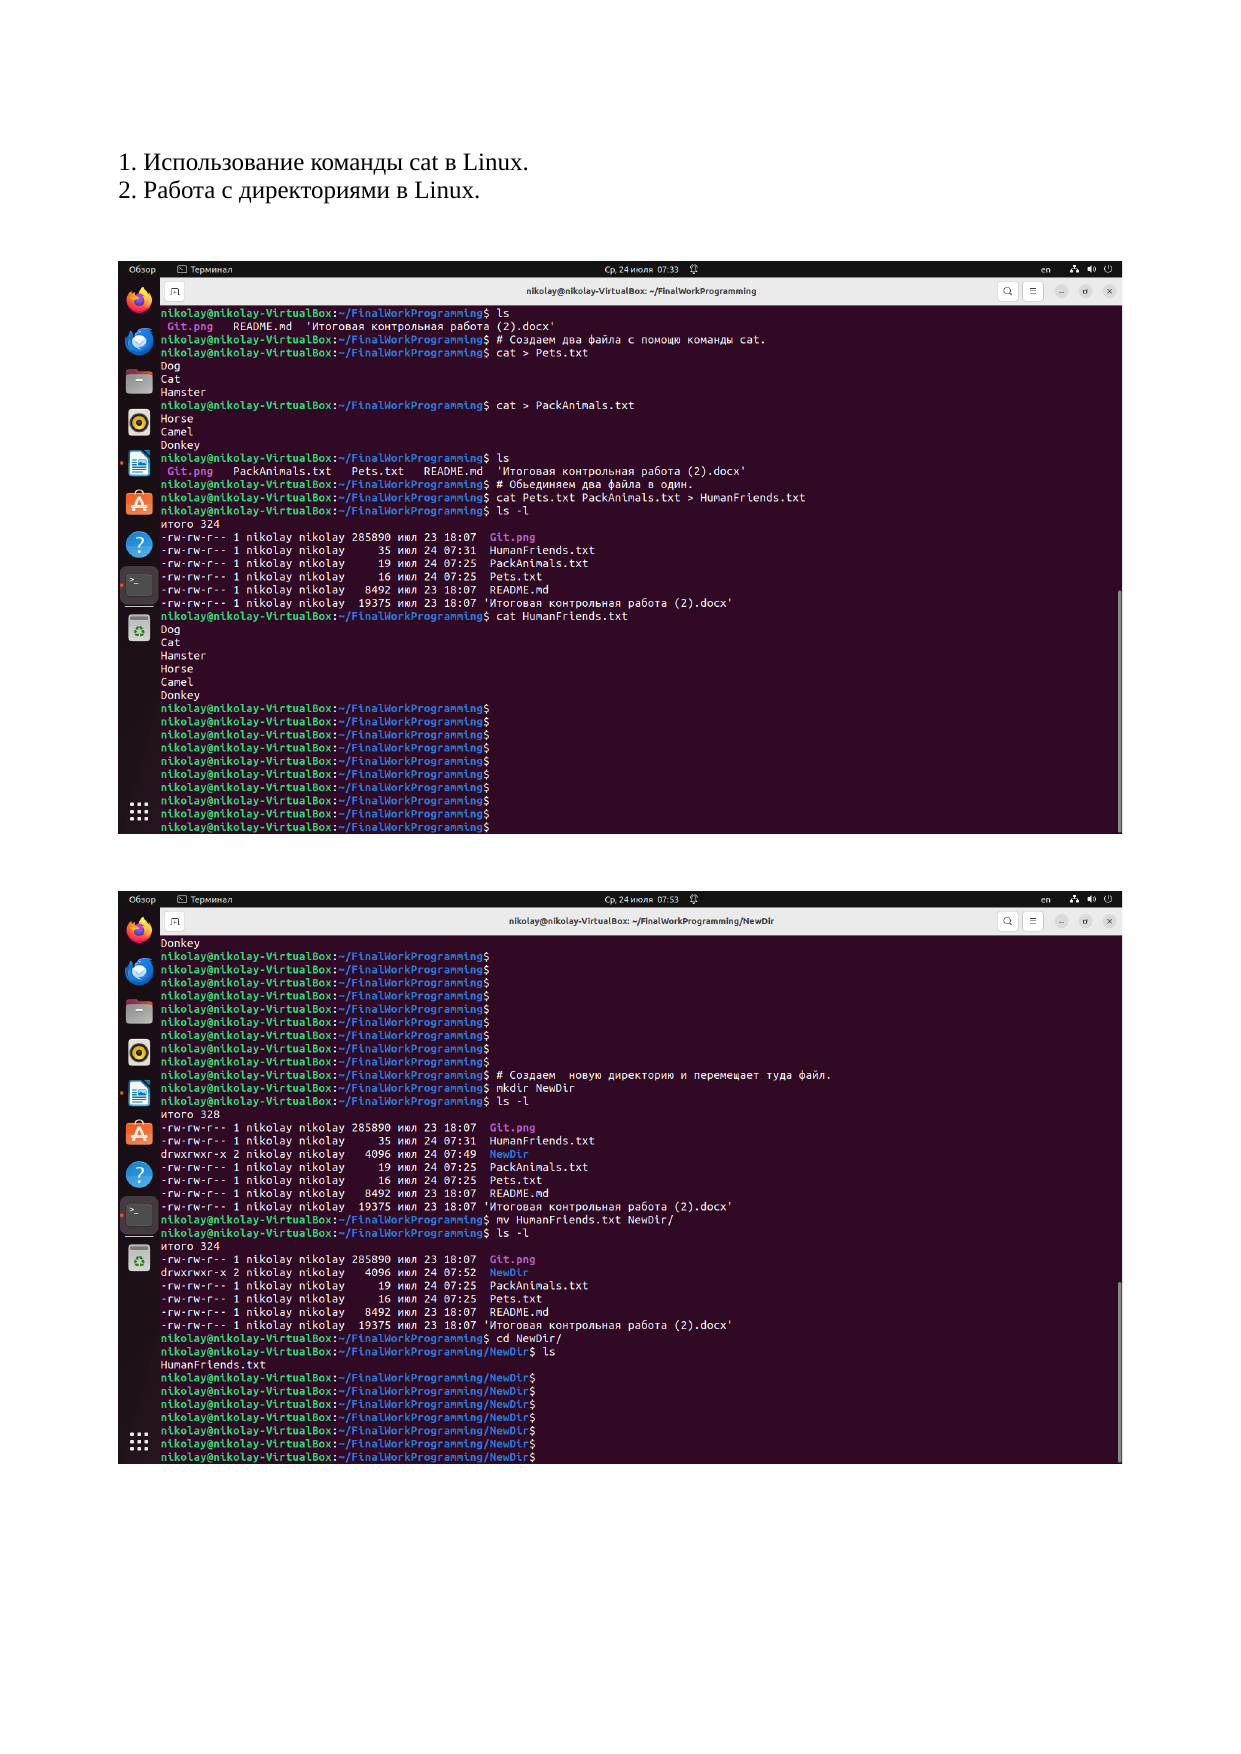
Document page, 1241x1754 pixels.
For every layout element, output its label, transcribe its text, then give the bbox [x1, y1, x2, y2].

picture [118, 261, 1123, 834]
picture [118, 891, 1123, 1464]
text 1. Использование команды cat в Linux. [118, 147, 1122, 176]
text 2. Работа с директориями в Linux. [118, 176, 1122, 204]
